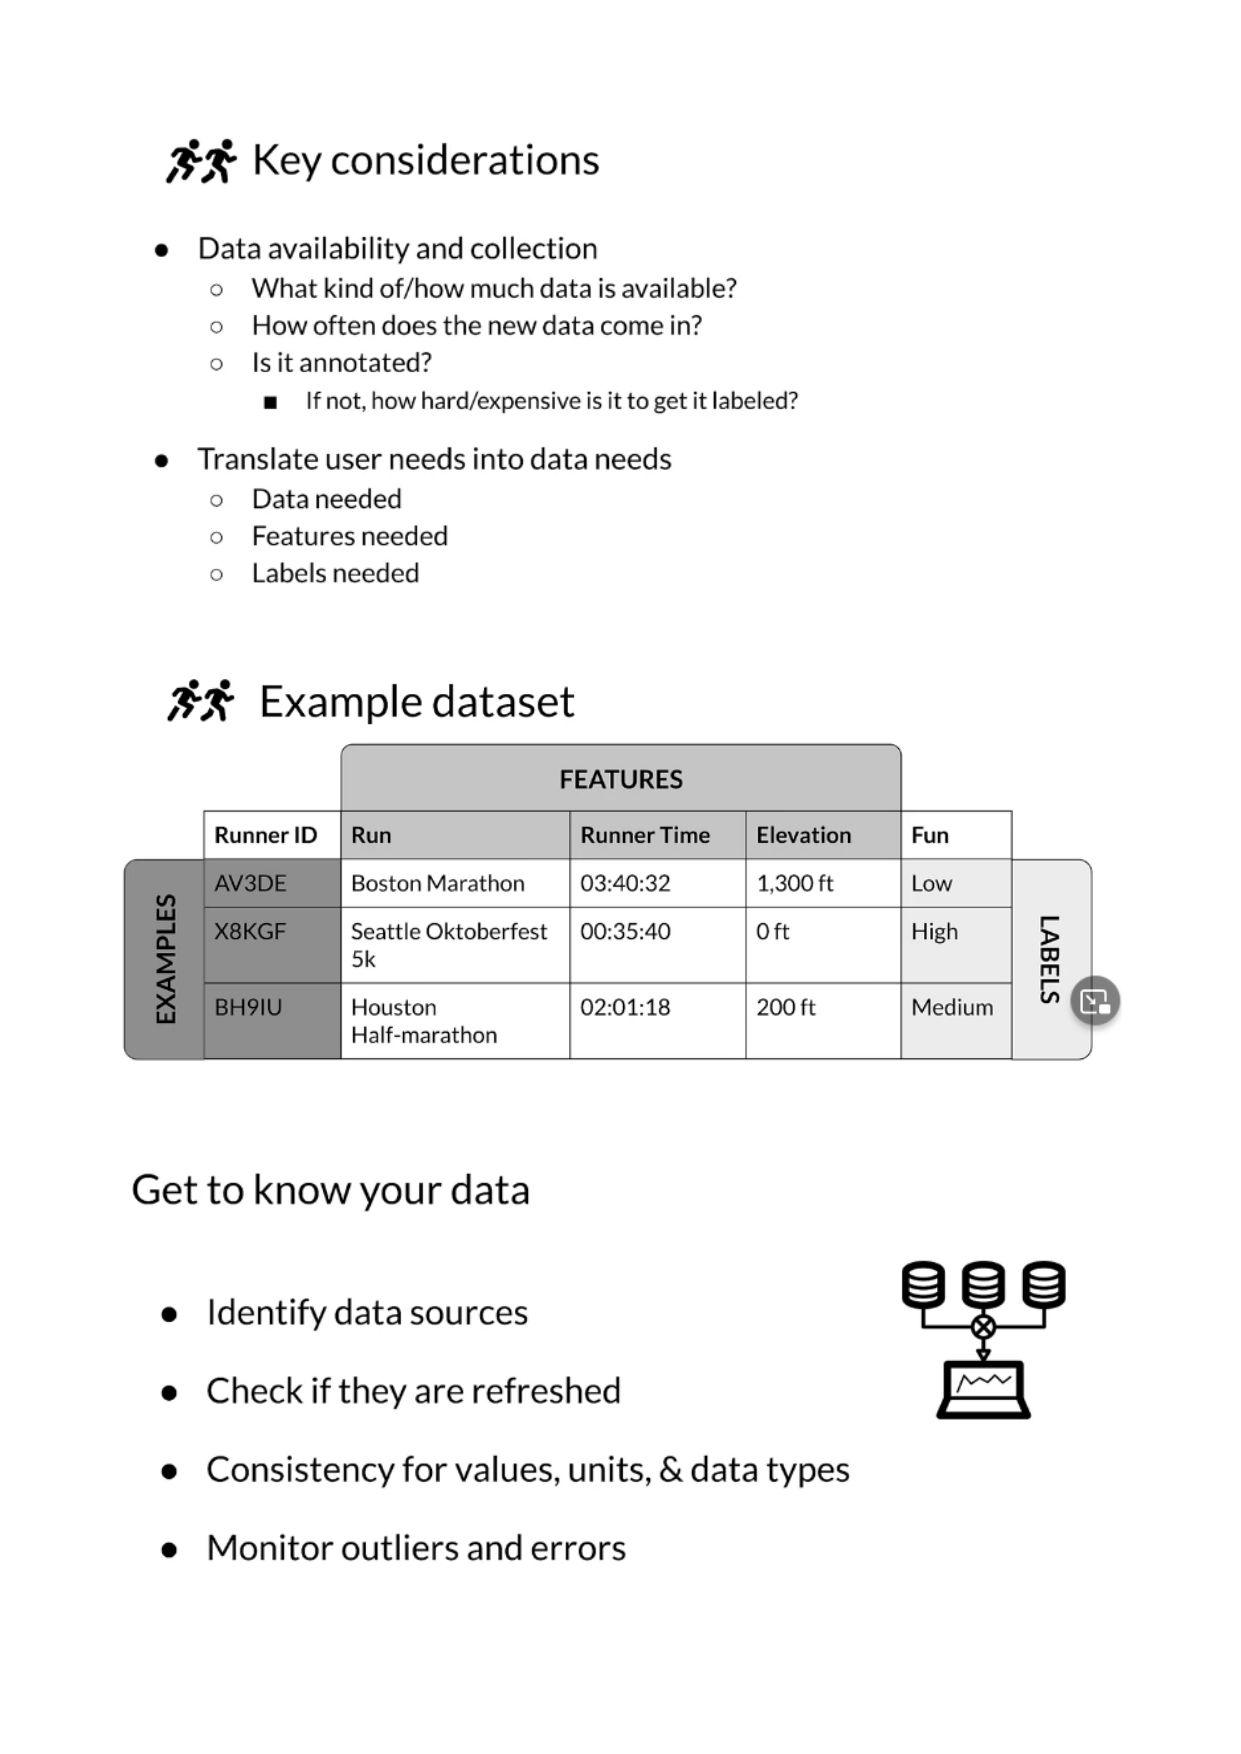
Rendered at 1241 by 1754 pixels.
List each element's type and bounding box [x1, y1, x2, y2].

picture [118, 1157, 1123, 1582]
picture [118, 658, 1123, 1077]
picture [118, 118, 1123, 601]
